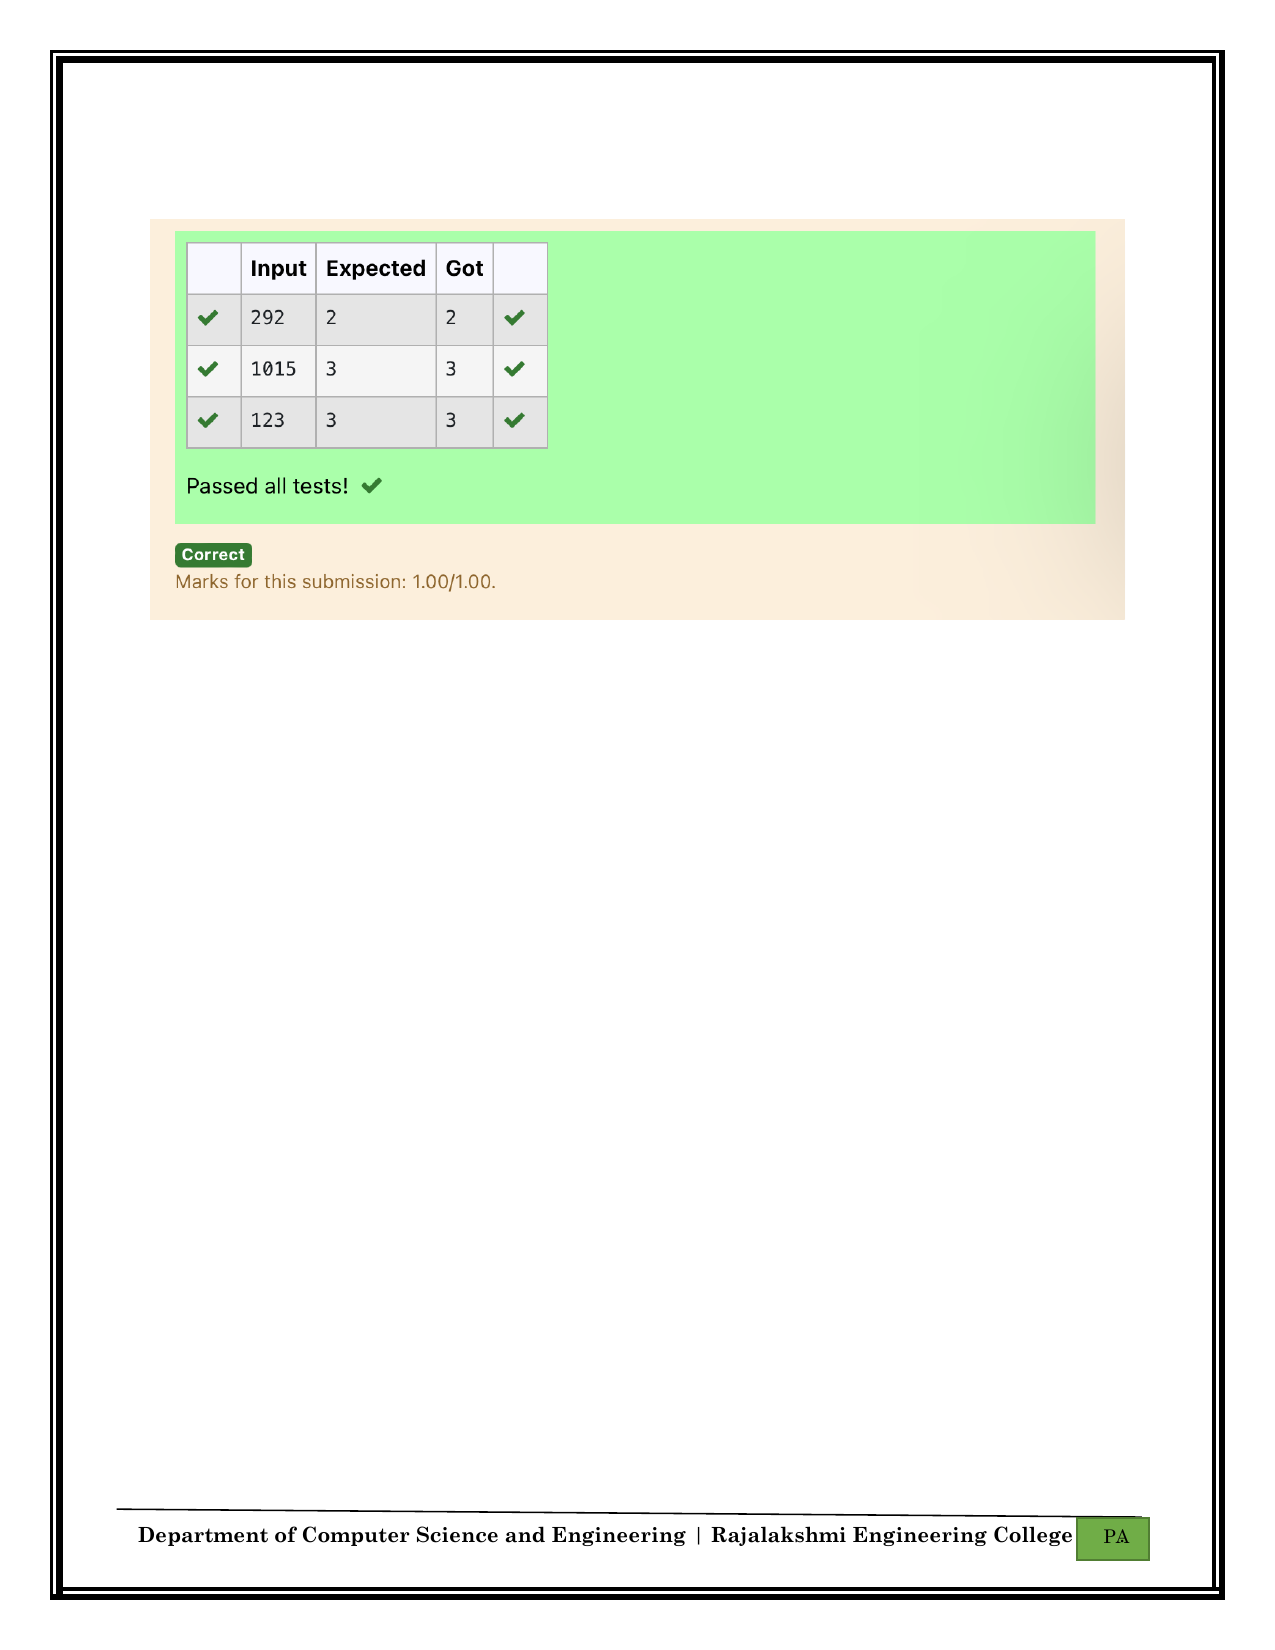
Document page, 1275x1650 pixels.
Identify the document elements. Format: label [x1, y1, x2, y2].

picture [150, 219, 1125, 620]
